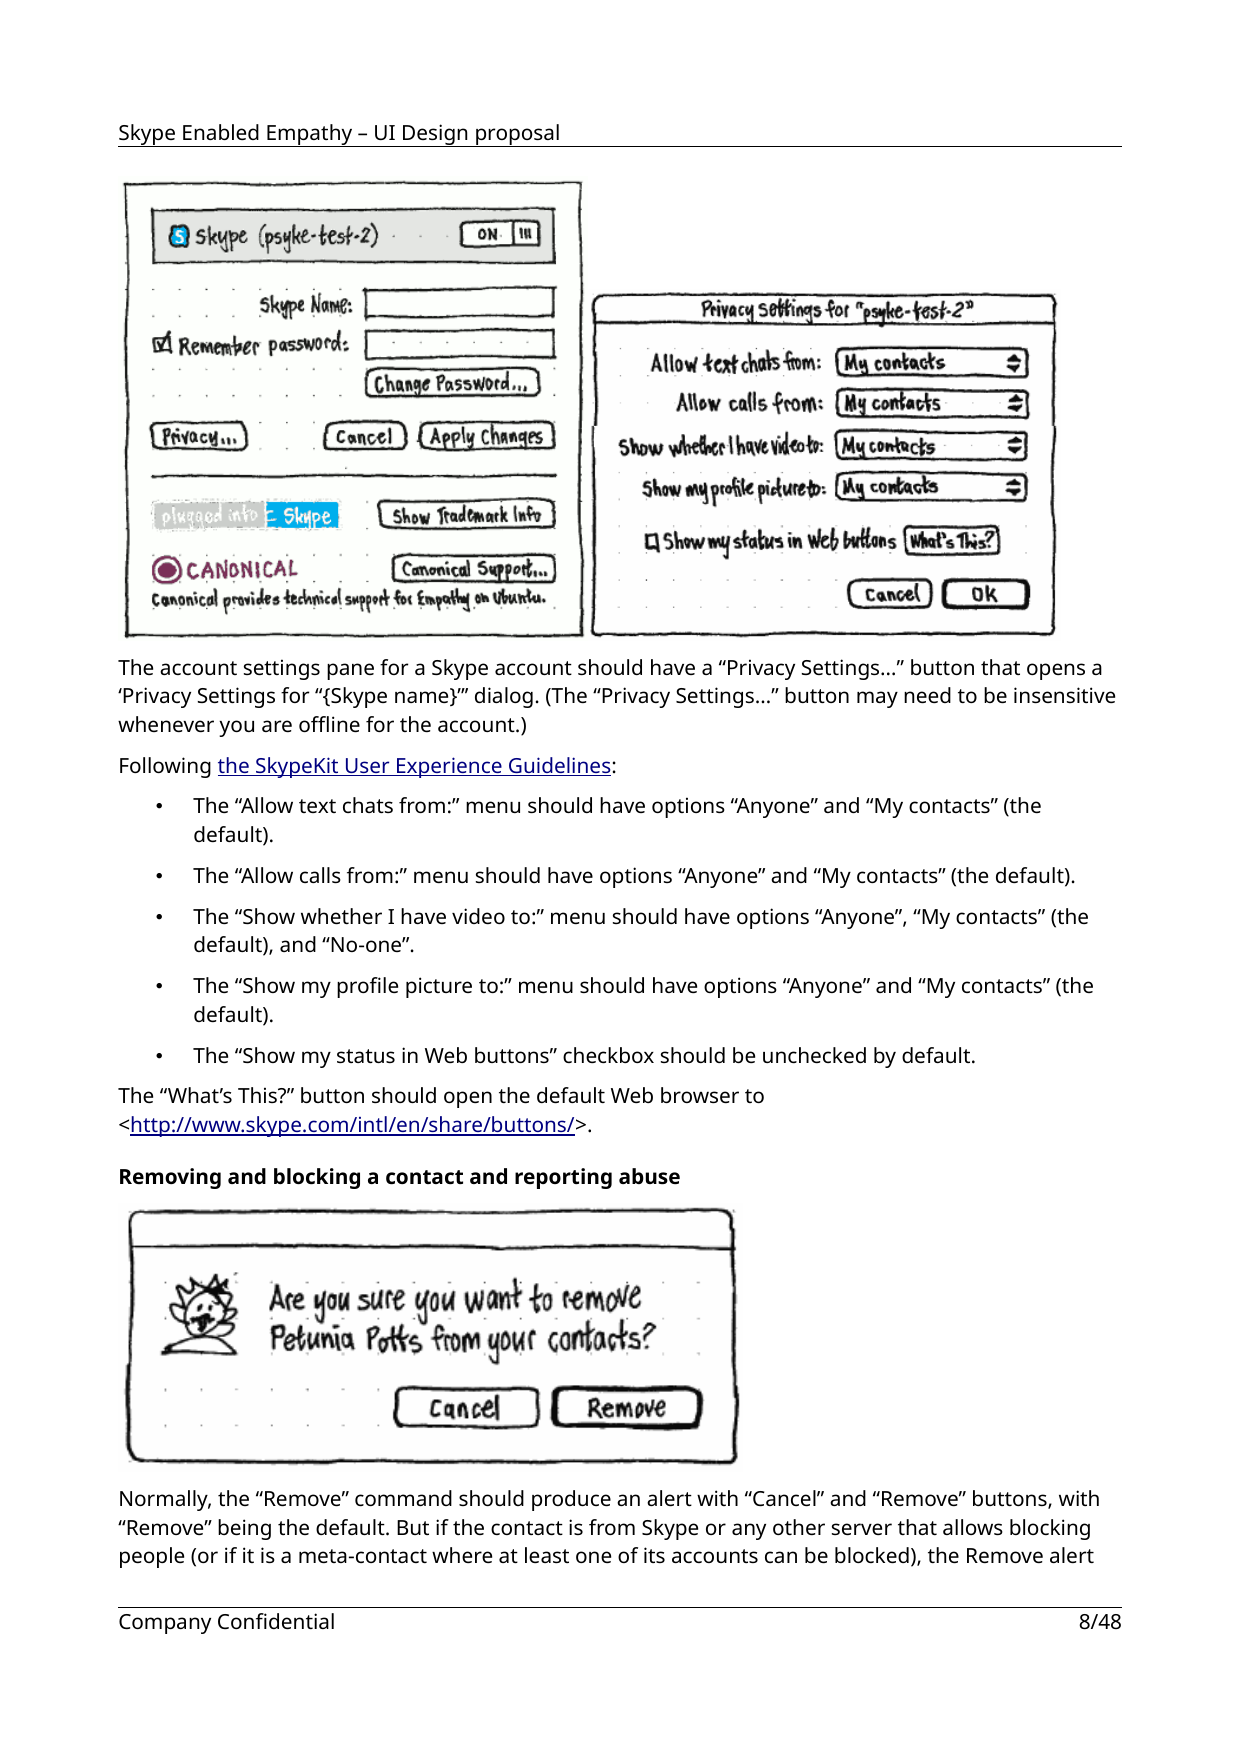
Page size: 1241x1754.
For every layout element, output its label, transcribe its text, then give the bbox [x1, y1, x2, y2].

picture [118, 176, 1061, 641]
list The “Allow calls from:” menu should have options “Anyone” and “My contacts” (the default). [156, 861, 1122, 889]
picture [118, 1203, 744, 1472]
text Normally, the “Remove” command should produce an alert with “Cancel” and “Remove” buttons, with “Remove” being the default. But if the contact is from Skype or any other server that allows blocking people (or if it is a meta-contact where at least one of its accounts can be blocked), the Remove alert [118, 1484, 1122, 1569]
text Following the SkypeKit User Experience Guidelines: [118, 751, 1122, 779]
list The “Show my profile picture to:” menu should have options “Anyone” and “My contacts” (the default). [156, 971, 1122, 1028]
list The “Allow text chats from:” menu should have options “Anyone” and “My contacts” (the default). [156, 792, 1122, 848]
list The “Show whether I have video to:” menu should have options “Anyone”, “My contacts” (the default), and “No-one”. [156, 902, 1122, 959]
subtitle Removing and blocking a contact and reporting abuse [118, 1162, 1122, 1191]
text The account settings pane for a Skype account should have a “Privacy Settings…” button that opens a ‘Privacy Settings for “{Skype name}”’ dialog. (The “Privacy Settings…” button may need to be insensitive whenever you are offline for the account.) [118, 653, 1122, 738]
text The “What’s This?” button should open the default Web browser to <http://www.skype.com/intl/en/share/buttons/>. [118, 1082, 1122, 1138]
list The “Show my status in Web buttons” checkbox should be unchecked by default. [156, 1041, 1122, 1069]
